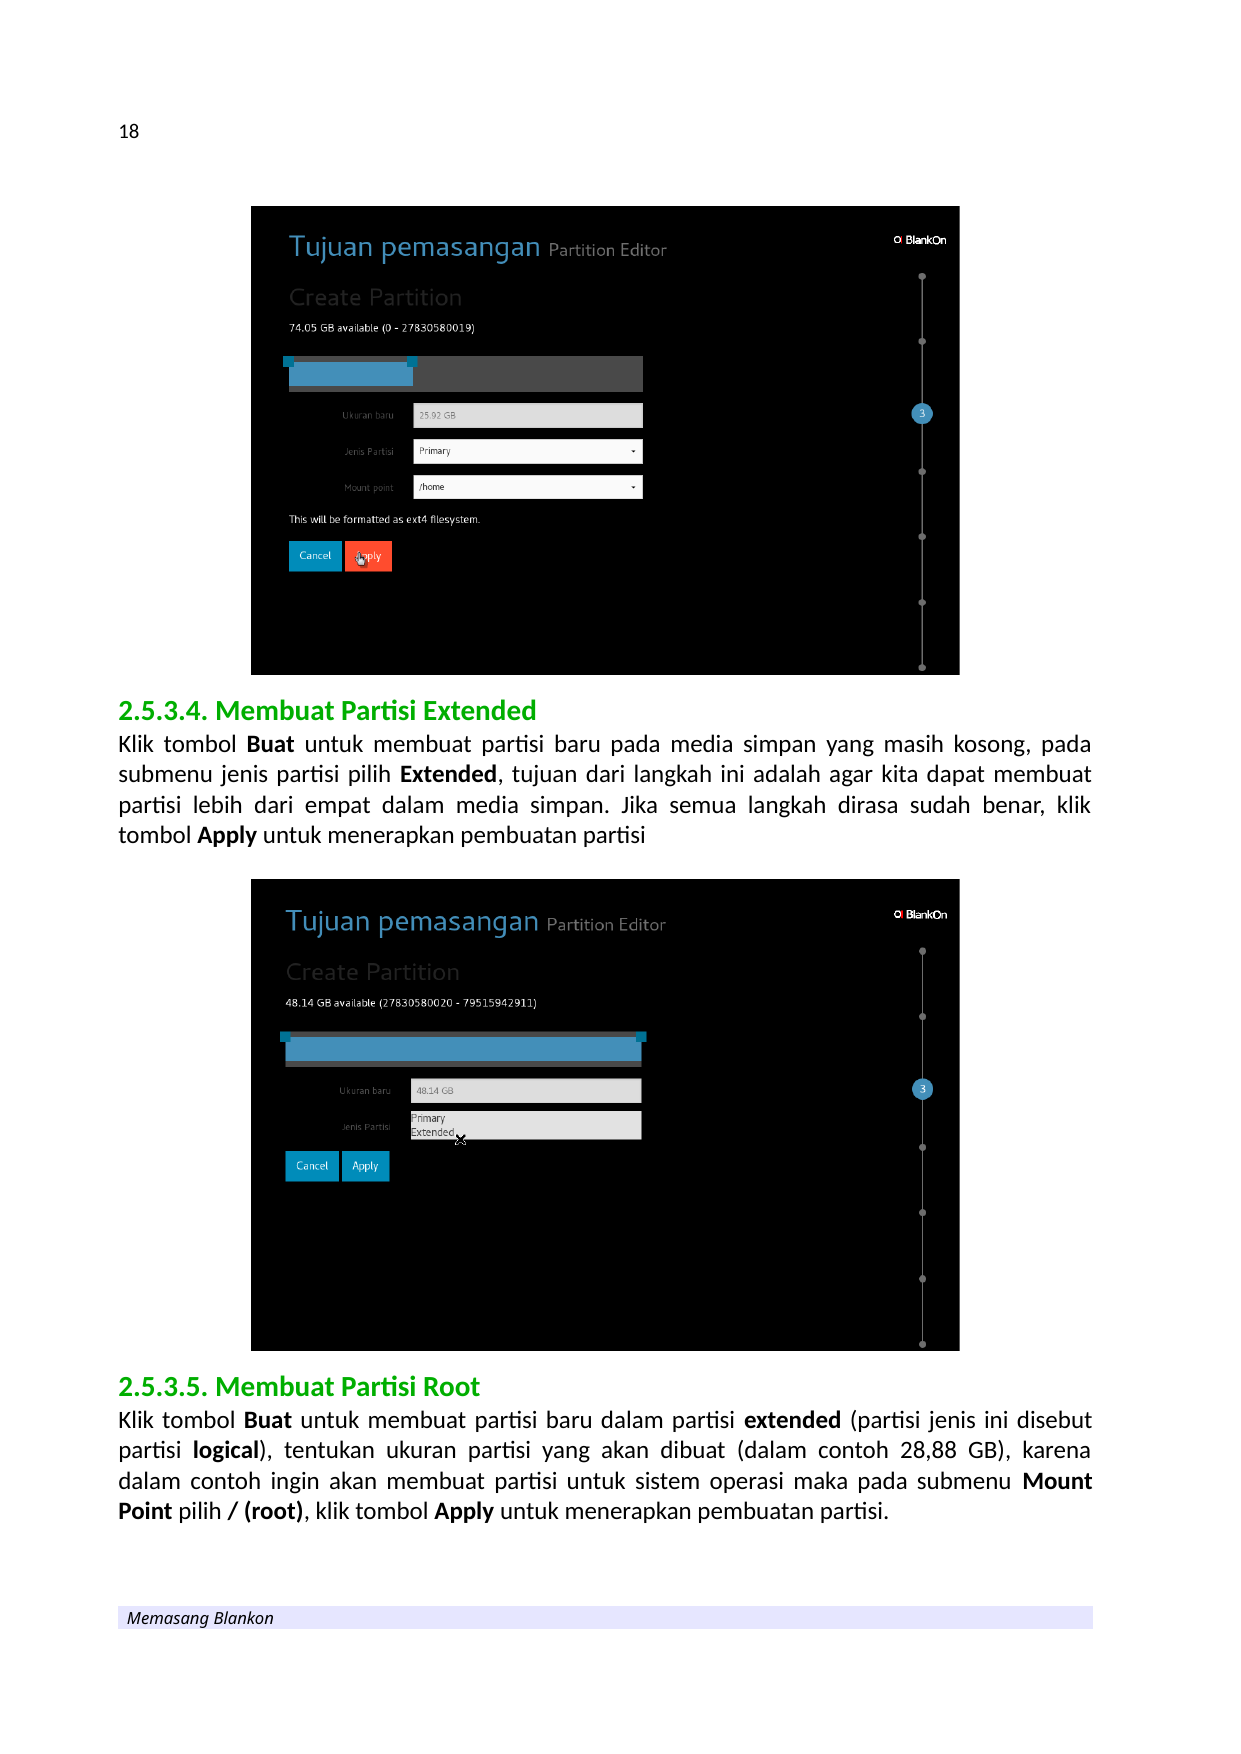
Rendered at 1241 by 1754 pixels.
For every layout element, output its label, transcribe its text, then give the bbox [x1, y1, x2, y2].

text Klik tombol Buat untuk membuat partisi baru dalam partisi extended (partisi jenis ini disebut partisi logical), tentukan ukuran partisi yang akan dibuat (dalam contoh 28,88 GB), karena dalam contoh ingin akan membuat partisi untuk sistem operasi maka pada submenu Mount Point pilih / (root), klik tombol Apply untuk menerapkan pembuatan partisi. [118, 1404, 1093, 1526]
picture [251, 879, 960, 1351]
subtitle Membuat Partisi Root [118, 879, 1093, 1404]
text Klik tombol Buat untuk membuat partisi baru pada media simpan yang masih kosong, pada submenu jenis partisi pilih Extended, tujuan dari langkah ini adalah agar kita dapat membuat partisi lebih dari empat dalam media simpan. Jika semua langkah dirasa sudah benar, klik tombol Apply untuk menerapkan pembuatan partisi [118, 728, 1093, 850]
subtitle Membuat Partisi Extended [118, 207, 1093, 728]
picture [251, 206, 960, 675]
